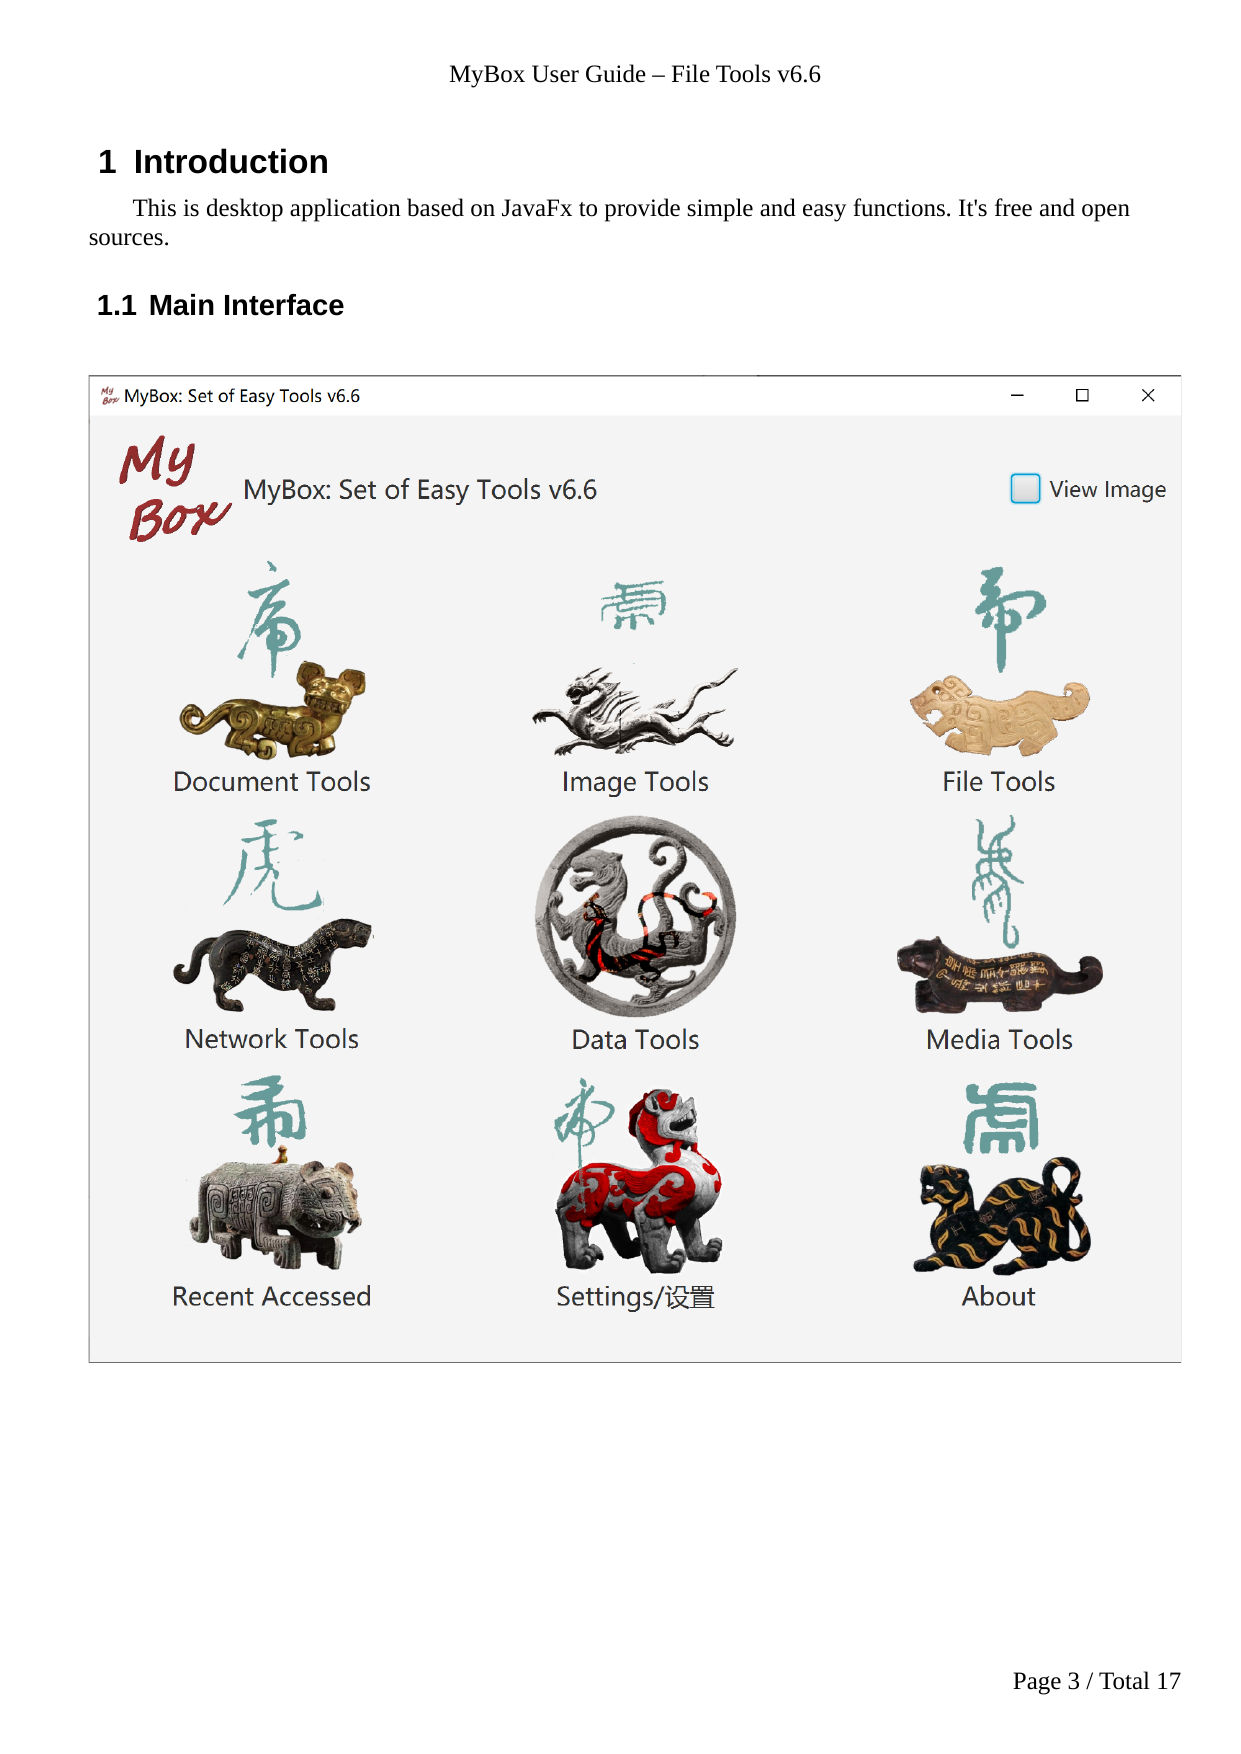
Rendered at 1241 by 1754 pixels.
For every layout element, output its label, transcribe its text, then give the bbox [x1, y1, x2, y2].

subtitle Main Interface [88, 288, 1181, 322]
text This is desktop application based on JavaFx to provide simple and easy functions. It's free and open sources. [88, 193, 1181, 251]
subtitle Introduction [88, 142, 1181, 181]
picture [88, 375, 1182, 1363]
